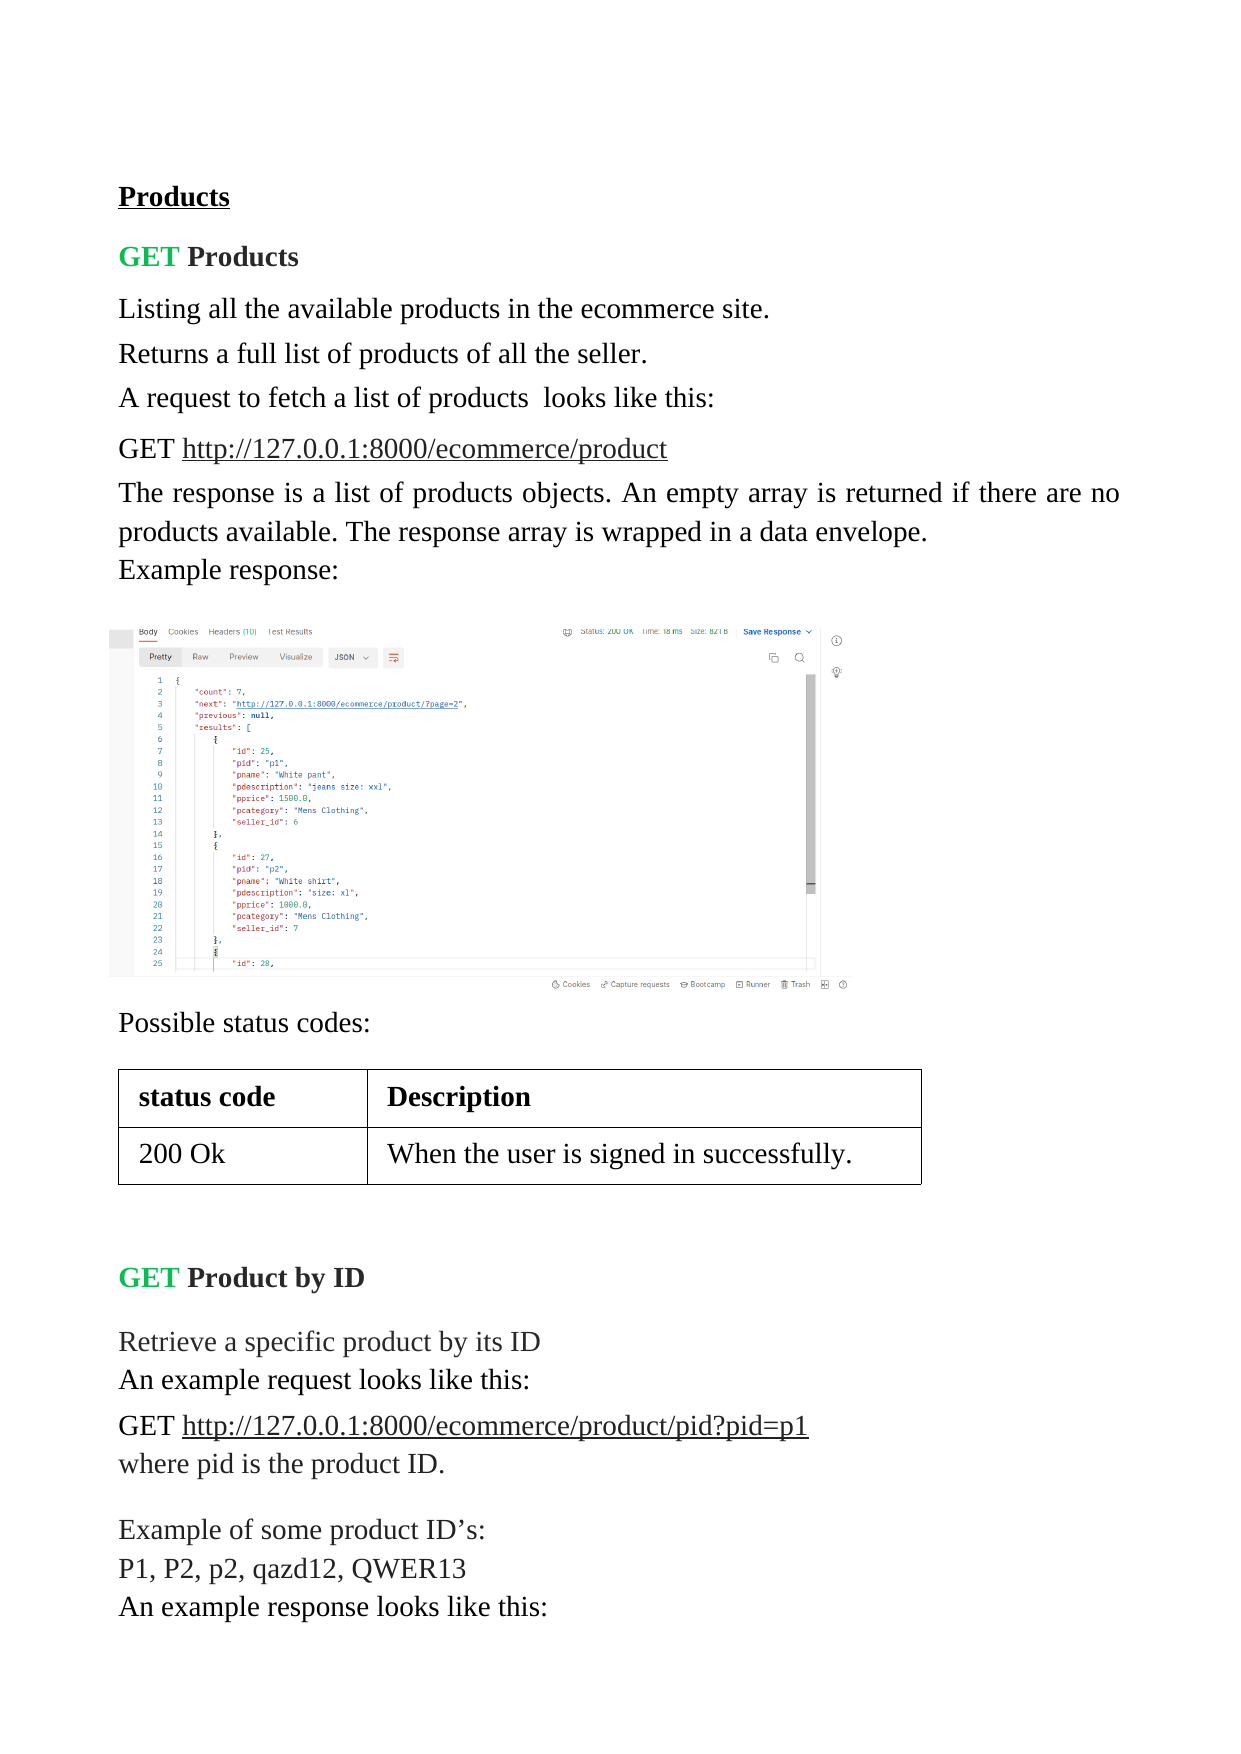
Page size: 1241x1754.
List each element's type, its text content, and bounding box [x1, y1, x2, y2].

text An example response looks like this: [118, 1589, 1122, 1623]
text GET http://127.0.0.1:8000/ecommerce/product [118, 431, 1122, 464]
text The response is a list of products objects. An empty array is returned if there are no products available. The response array is wrapped in a data envelope. [118, 475, 1122, 547]
table_cell 200 Ok [119, 1128, 367, 1184]
subtitle Products [118, 179, 1122, 212]
text An example request looks like this: [118, 1362, 1122, 1396]
text Possible status codes: [118, 1006, 1122, 1039]
text A request to fetch a list of products looks like this: [118, 380, 1122, 414]
text Listing all the available products in the ecommerce site. [118, 291, 1122, 325]
text Example response: [118, 552, 1122, 586]
text Returns a full list of products of all the seller. [118, 336, 1122, 369]
text GET Product by ID [118, 1260, 1122, 1294]
text Retrieve a specific product by its ID [118, 1324, 1122, 1357]
text GET http://127.0.0.1:8000/ecommerce/product/pid?pid=p1 [118, 1408, 1122, 1441]
text Example of some product ID’s: [118, 1512, 1122, 1546]
subtitle GET Products [118, 239, 1122, 273]
picture [109, 629, 852, 992]
text where pid is the product ID. [118, 1446, 1122, 1480]
table_header status code [119, 1070, 367, 1127]
table_cell When the user is signed in successfully. [368, 1128, 921, 1184]
table_header Description [368, 1070, 921, 1127]
text P1, P2, p2, qazd12, QWER13 [118, 1551, 1122, 1584]
